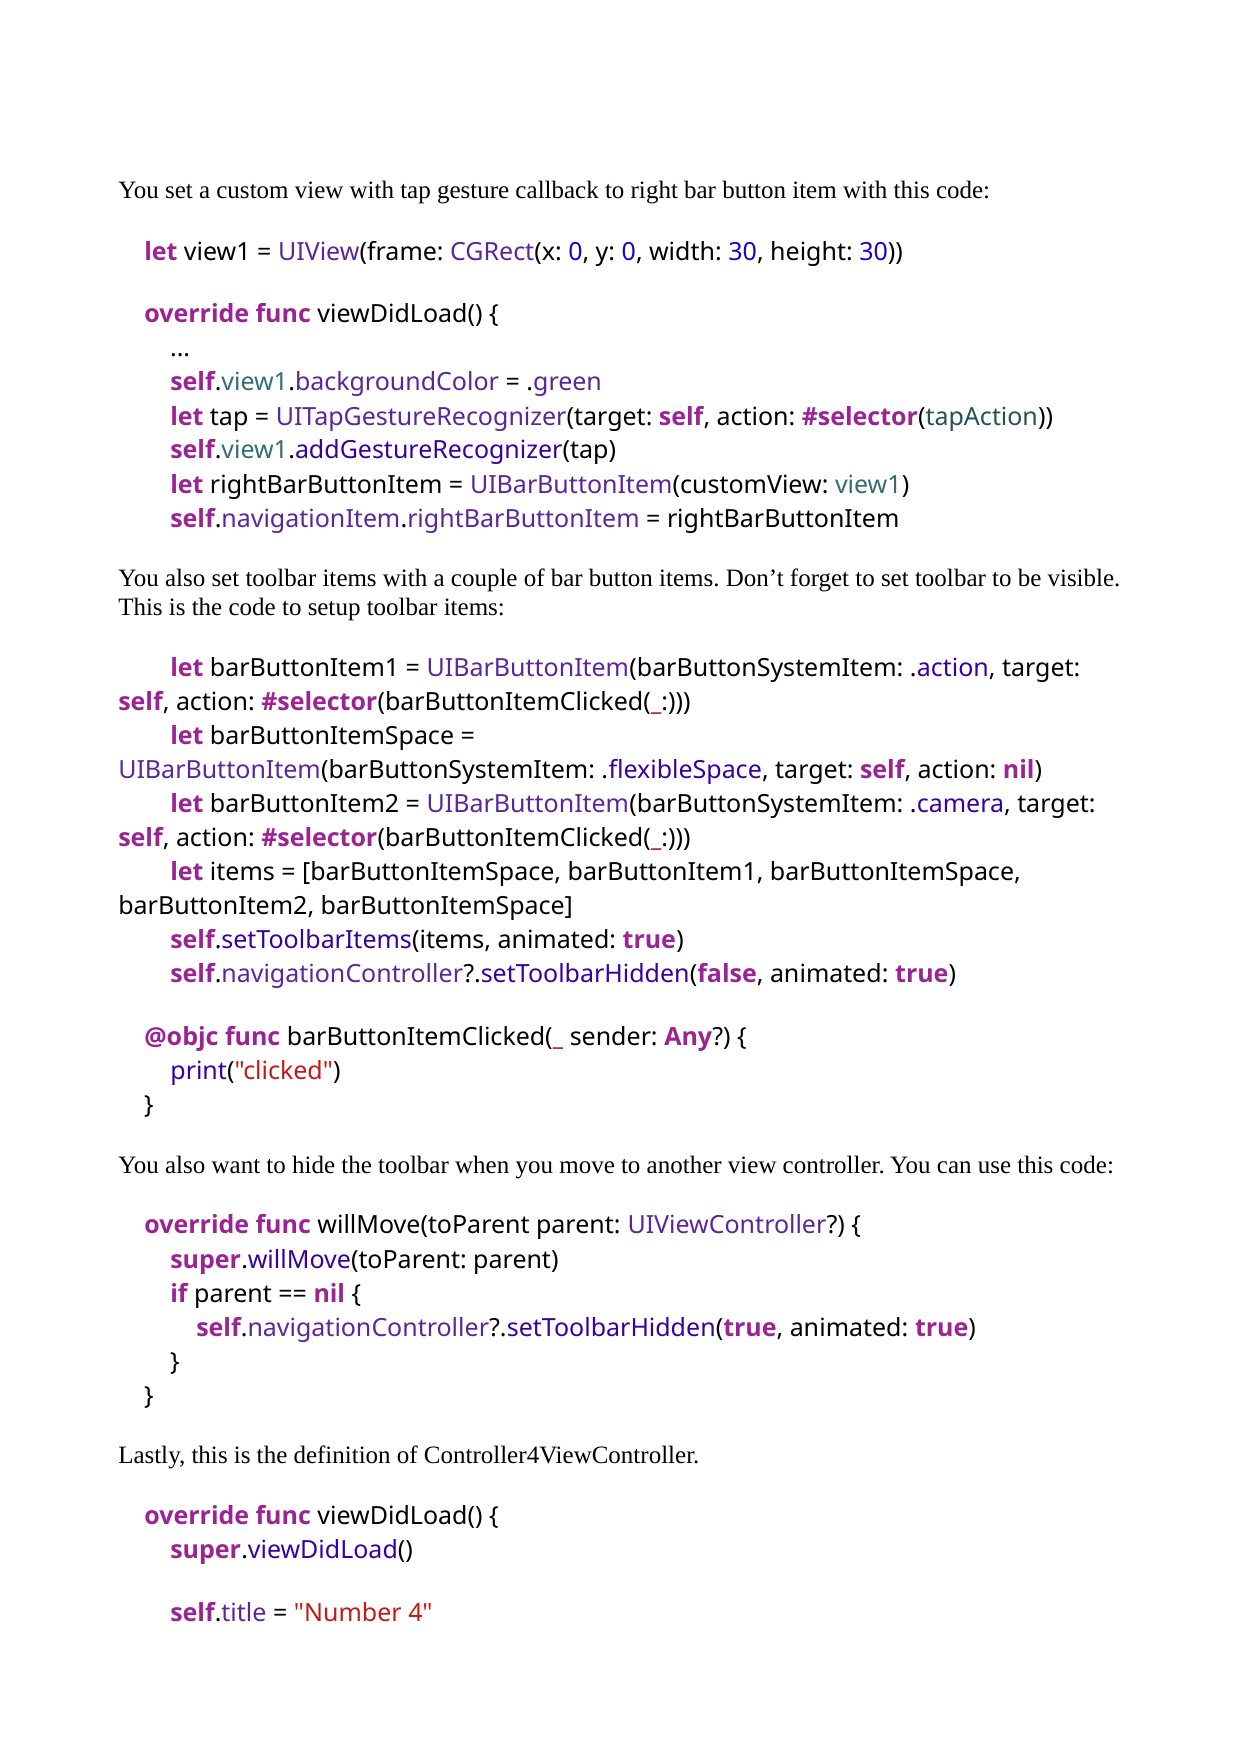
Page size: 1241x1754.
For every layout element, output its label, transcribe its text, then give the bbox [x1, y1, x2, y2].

text let barButtonItem1 = UIBarButtonItem(barButtonSystemItem: .action, target: self, action: #selector(barButtonItemClicked(_:))) [118, 649, 1122, 717]
text self.view1.backgroundColor = .green [118, 364, 1122, 398]
text override func viewDidLoad() { [118, 1498, 1122, 1532]
text self.navigationItem.rightBarButtonItem = rightBarButtonItem [118, 500, 1122, 534]
text self.view1.addGestureRecognizer(tap) [118, 432, 1122, 466]
text let items = [barButtonItemSpace, barButtonItem1, barButtonItemSpace, barButtonItem2, barButtonItemSpace] [118, 854, 1122, 922]
text let tap = UITapGestureRecognizer(target: self, action: #selector(tapAction)) [118, 398, 1122, 432]
text } [118, 1087, 1122, 1121]
text super.willMove(toParent: parent) [118, 1241, 1122, 1275]
text override func viewDidLoad() { [118, 296, 1122, 330]
text let rightBarButtonItem = UIBarButtonItem(customView: view1) [118, 466, 1122, 500]
text self.title = "Number 4" [118, 1595, 1122, 1629]
text You also want to hide the toolbar when you move to another view controller. You can use this code: [118, 1150, 1122, 1178]
text if parent == nil { [118, 1275, 1122, 1309]
text print("clicked") [118, 1053, 1122, 1087]
text Lastly, this is the definition of Controller4ViewController. [118, 1440, 1122, 1469]
text @objc func barButtonItemClicked(_ sender: Any?) { [118, 1019, 1122, 1053]
text self.setToolbarItems(items, animated: true) [118, 922, 1122, 956]
text You set a custom view with tap gesture callback to right bar button item with this code: [118, 176, 1122, 204]
text } [118, 1377, 1122, 1412]
text let barButtonItem2 = UIBarButtonItem(barButtonSystemItem: .camera, target: self, action: #selector(barButtonItemClicked(_:))) [118, 786, 1122, 854]
text ... [118, 330, 1122, 364]
text self.navigationController?.setToolbarHidden(true, animated: true) [118, 1309, 1122, 1343]
text self.navigationController?.setToolbarHidden(false, animated: true) [118, 956, 1122, 990]
text let view1 = UIView(frame: CGRect(x: 0, y: 0, width: 30, height: 30)) [118, 233, 1122, 267]
text super.viewDidLoad() [118, 1532, 1122, 1566]
text You also set toolbar items with a couple of bar button items. Don’t forget to set toolbar to be visible. This is the code to setup toolbar items: [118, 563, 1122, 621]
text override func willMove(toParent parent: UIViewController?) { [118, 1207, 1122, 1241]
text } [118, 1343, 1122, 1377]
text let barButtonItemSpace = UIBarButtonItem(barButtonSystemItem: .flexibleSpace, target: self, action: nil) [118, 717, 1122, 786]
